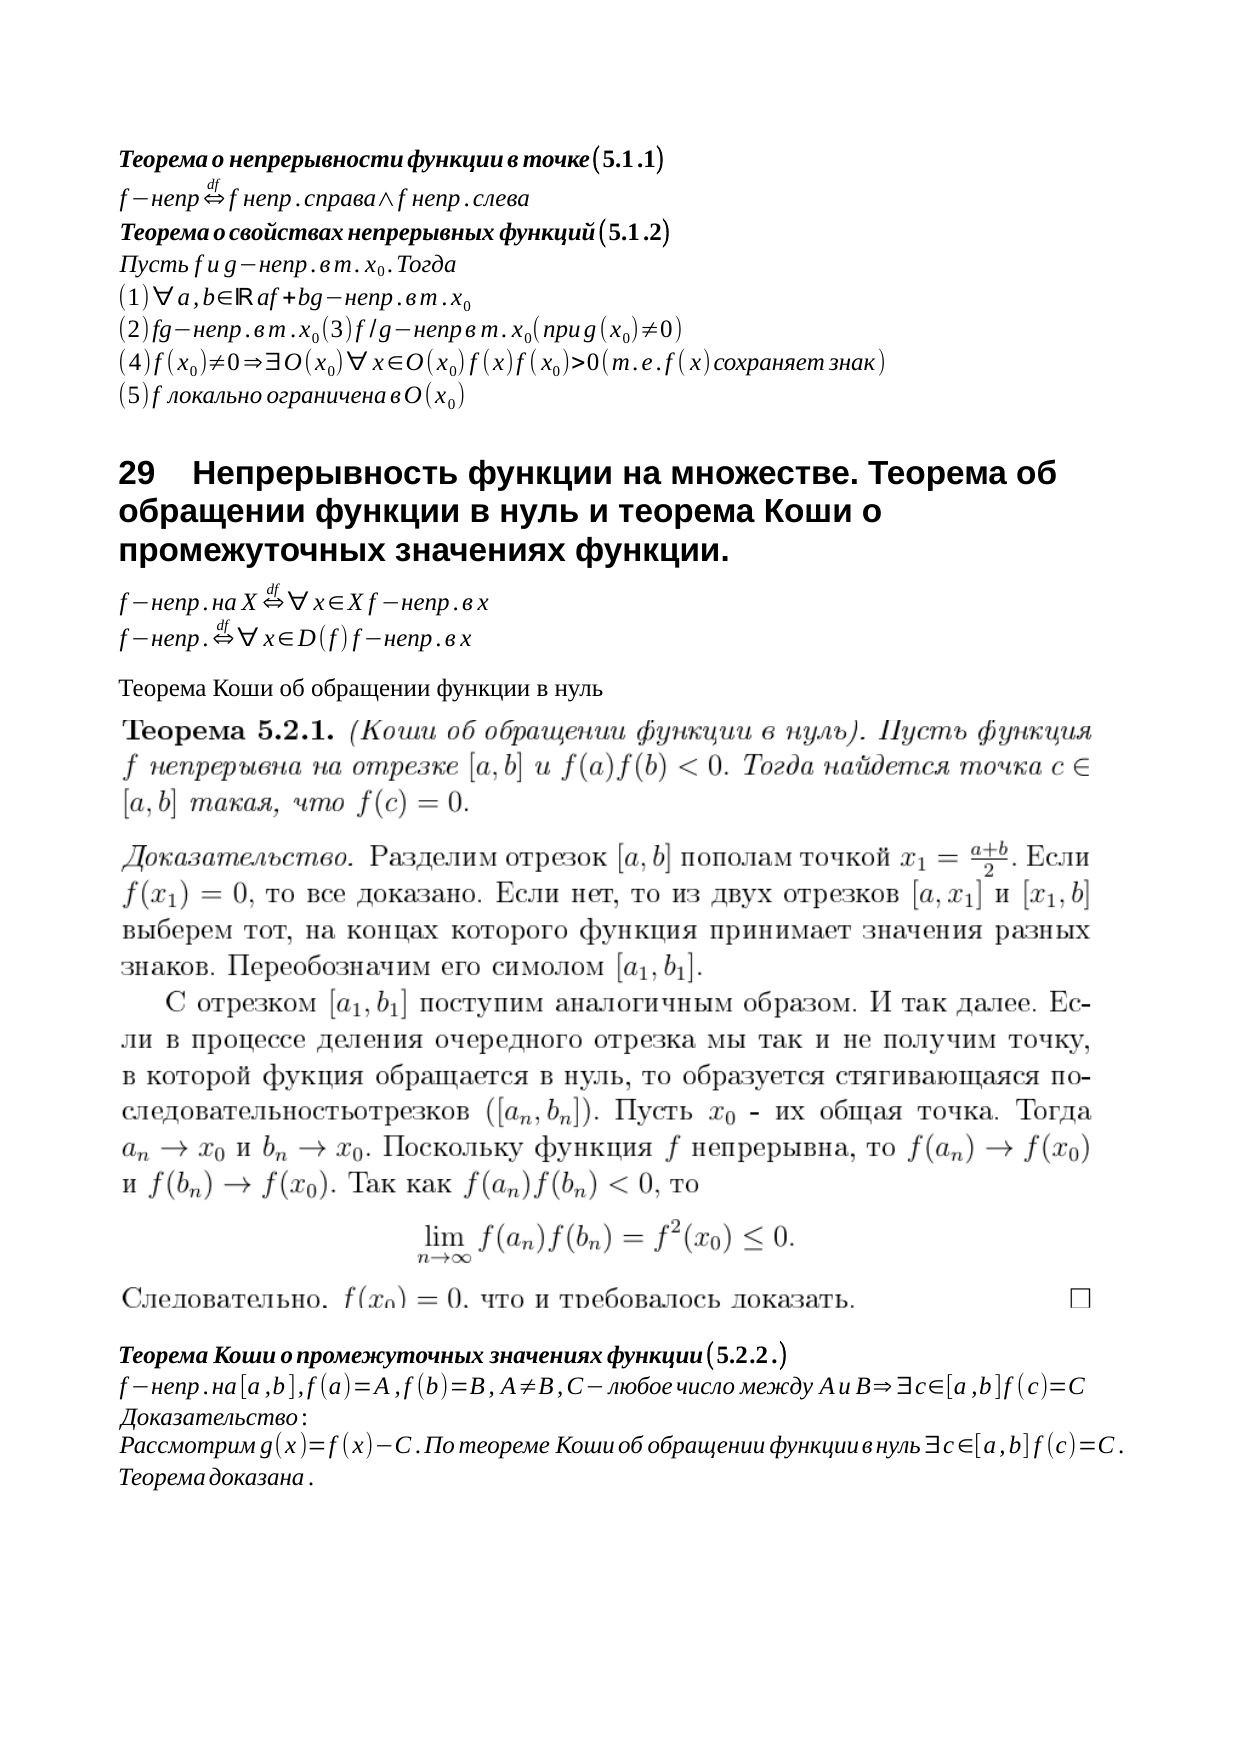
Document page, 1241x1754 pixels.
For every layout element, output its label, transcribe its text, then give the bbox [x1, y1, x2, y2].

picture [118, 720, 1123, 1308]
subtitle Непрерывность функции на множестве. Теорема об обращении функции в нуль и теорема Коши о промежуточных значениях функции. [118, 453, 1122, 568]
picture [118, 118, 1123, 139]
text Теорема Коши об обращении функции в нуль [118, 673, 1122, 702]
